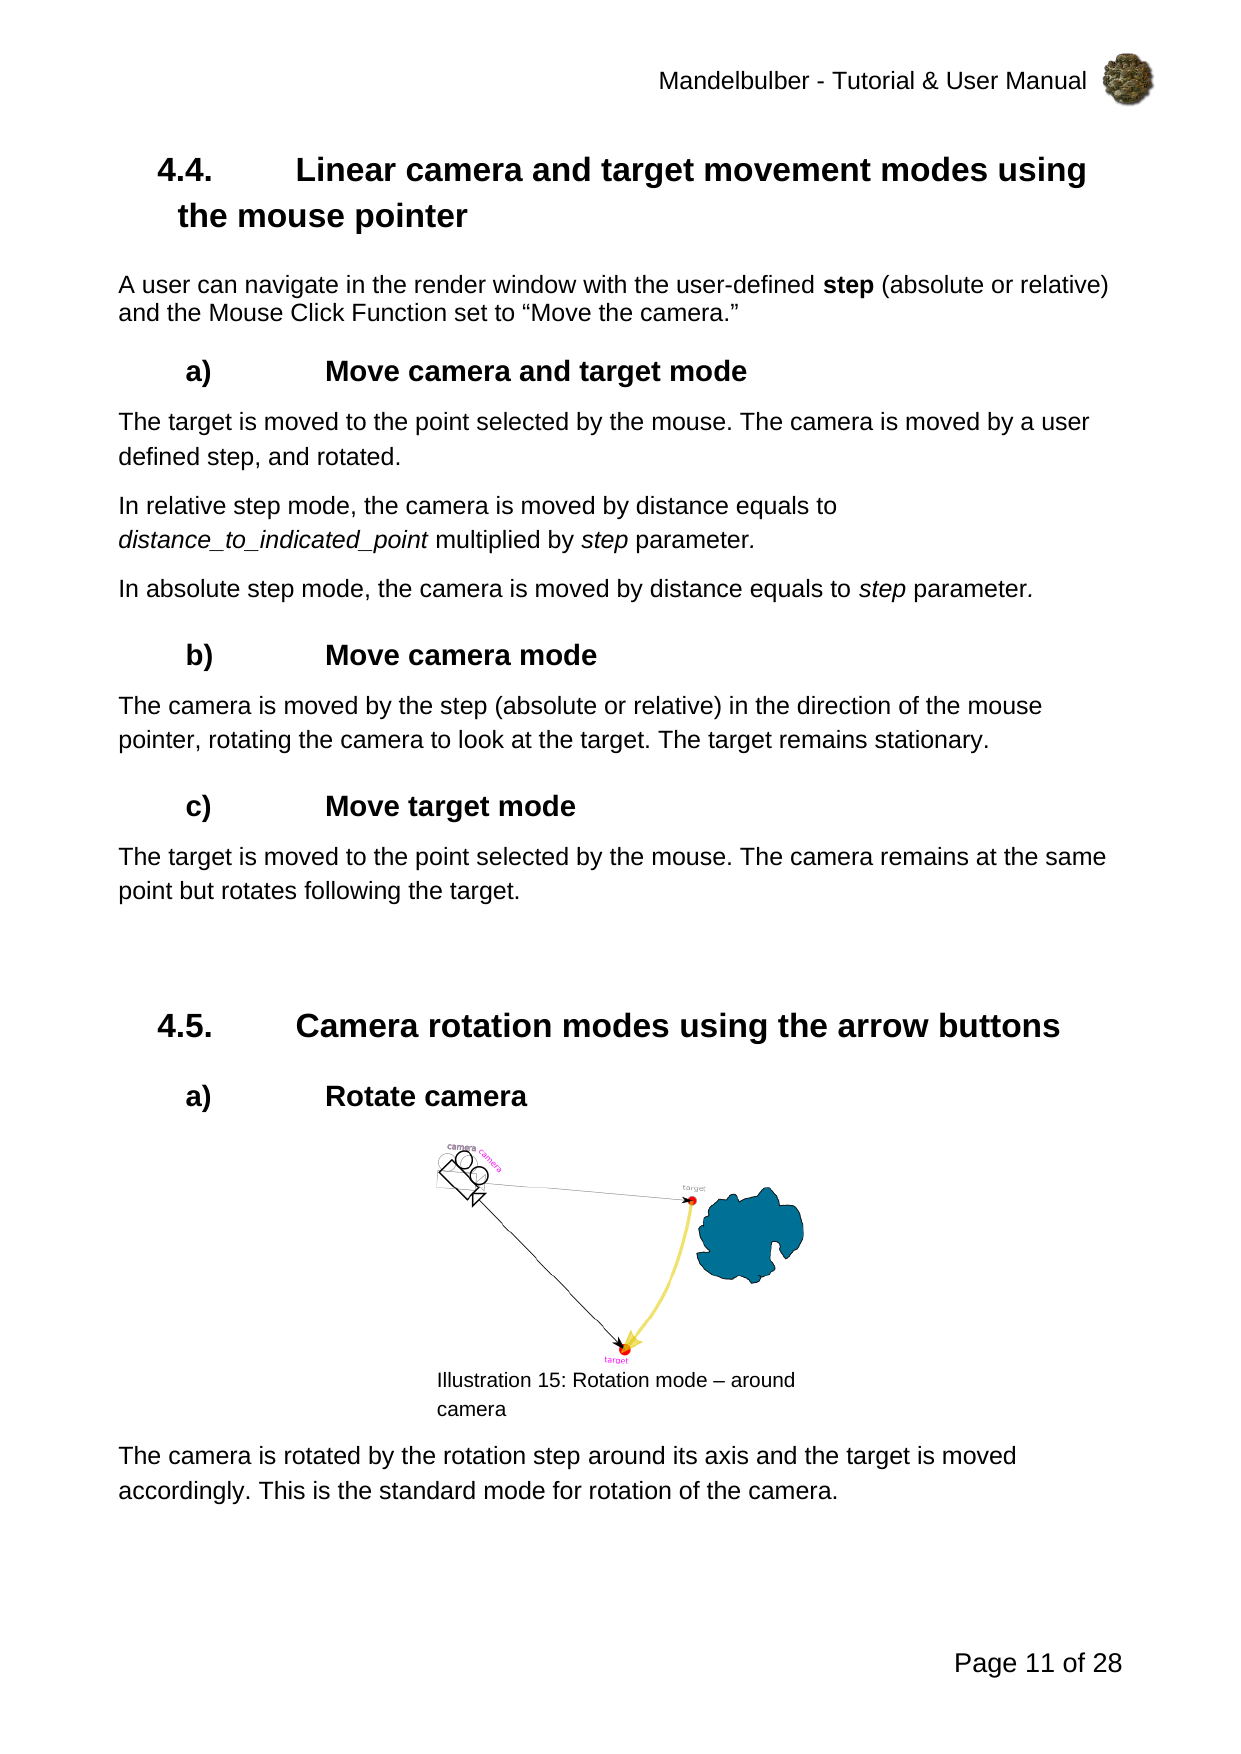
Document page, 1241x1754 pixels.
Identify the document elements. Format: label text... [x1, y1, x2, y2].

text Illustration 15: Rotation mode – around camera [437, 1364, 804, 1421]
subtitle Camera rotation modes using the arrow buttons [148, 1006, 1122, 1044]
subtitle Move target mode [177, 789, 1122, 823]
subtitle Move camera mode [177, 638, 1122, 672]
text In absolute step mode, the camera is moved by distance equals to step parameter. [118, 574, 1122, 603]
text The camera is moved by the step (absolute or relative) in the direction of the mouse pointer, rotating the camera to look at the target. The target remains stationary. [118, 691, 1122, 754]
subtitle Linear camera and target movement modes using the mouse pointer [148, 150, 1122, 235]
picture [1099, 51, 1156, 108]
text In relative step mode, the camera is moved by distance equals to distance_to_indicated_point multiplied by step parameter. [118, 491, 1122, 554]
text The target is moved to the point selected by the mouse. The camera remains at the same point but rotates following the target. [118, 842, 1122, 905]
text The target is moved to the point selected by the mouse. The camera is moved by a user defined step, and rotated. [118, 407, 1122, 470]
subtitle Rotate camera [177, 1079, 1122, 1113]
text The camera is rotated by the rotation step around its axis and the target is moved accordingly. This is the standard mode for rotation of the camera. [118, 1441, 1122, 1504]
text A user can navigate in the render window with the user-defined step (absolute or relative) and the Mouse Click Function set to “Move the camera.” [118, 270, 1122, 327]
subtitle Move camera and target mode [177, 354, 1122, 388]
